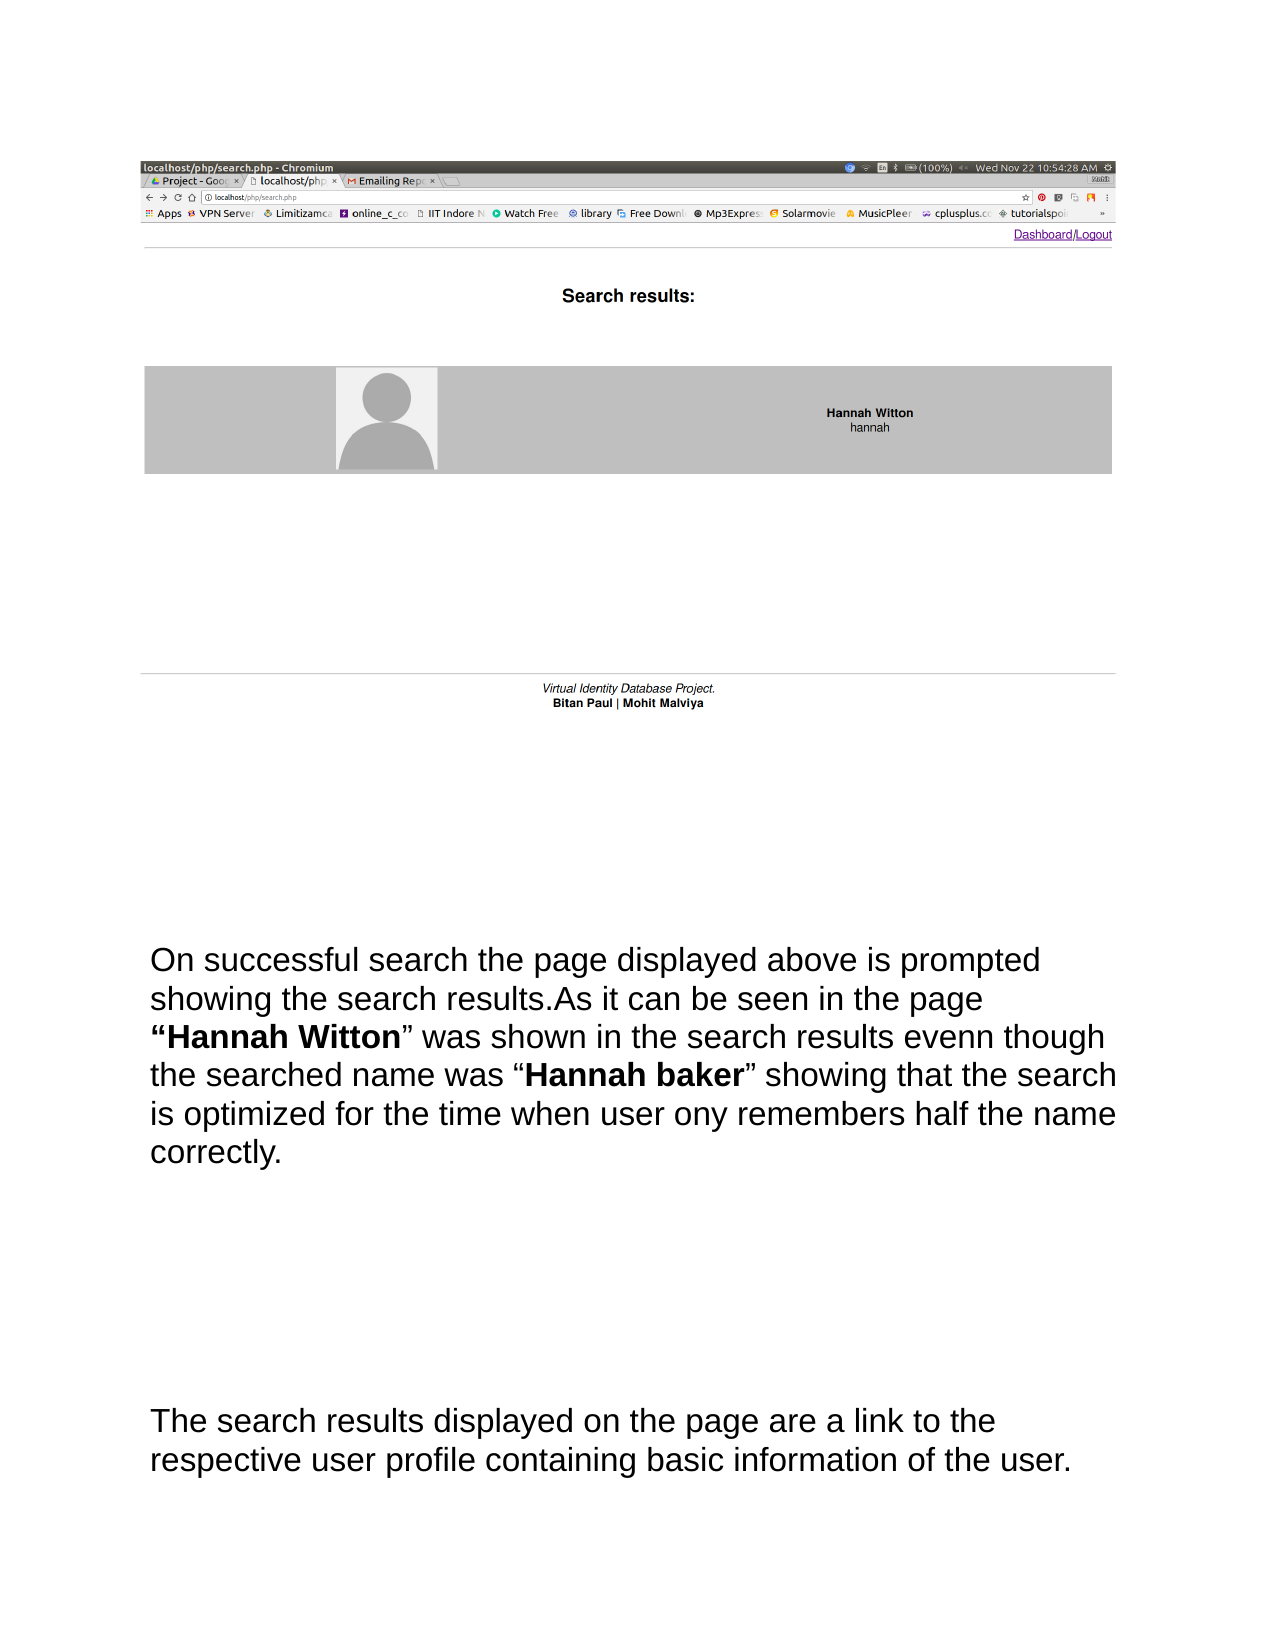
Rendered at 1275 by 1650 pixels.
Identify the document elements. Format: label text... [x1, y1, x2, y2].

text On successful search the page displayed above is prompted showing the search results.As it can be seen in the page “Hannah Witton” was shown in the search results evenn though the searched name was “Hannah baker” showing that the search is optimized for the time when user ony remembers half the name correctly. [150, 940, 1125, 1171]
picture [140, 161, 1116, 710]
text The search results displayed on the page are a link to the respective user profile containing basic information of the user. [150, 1401, 1125, 1478]
